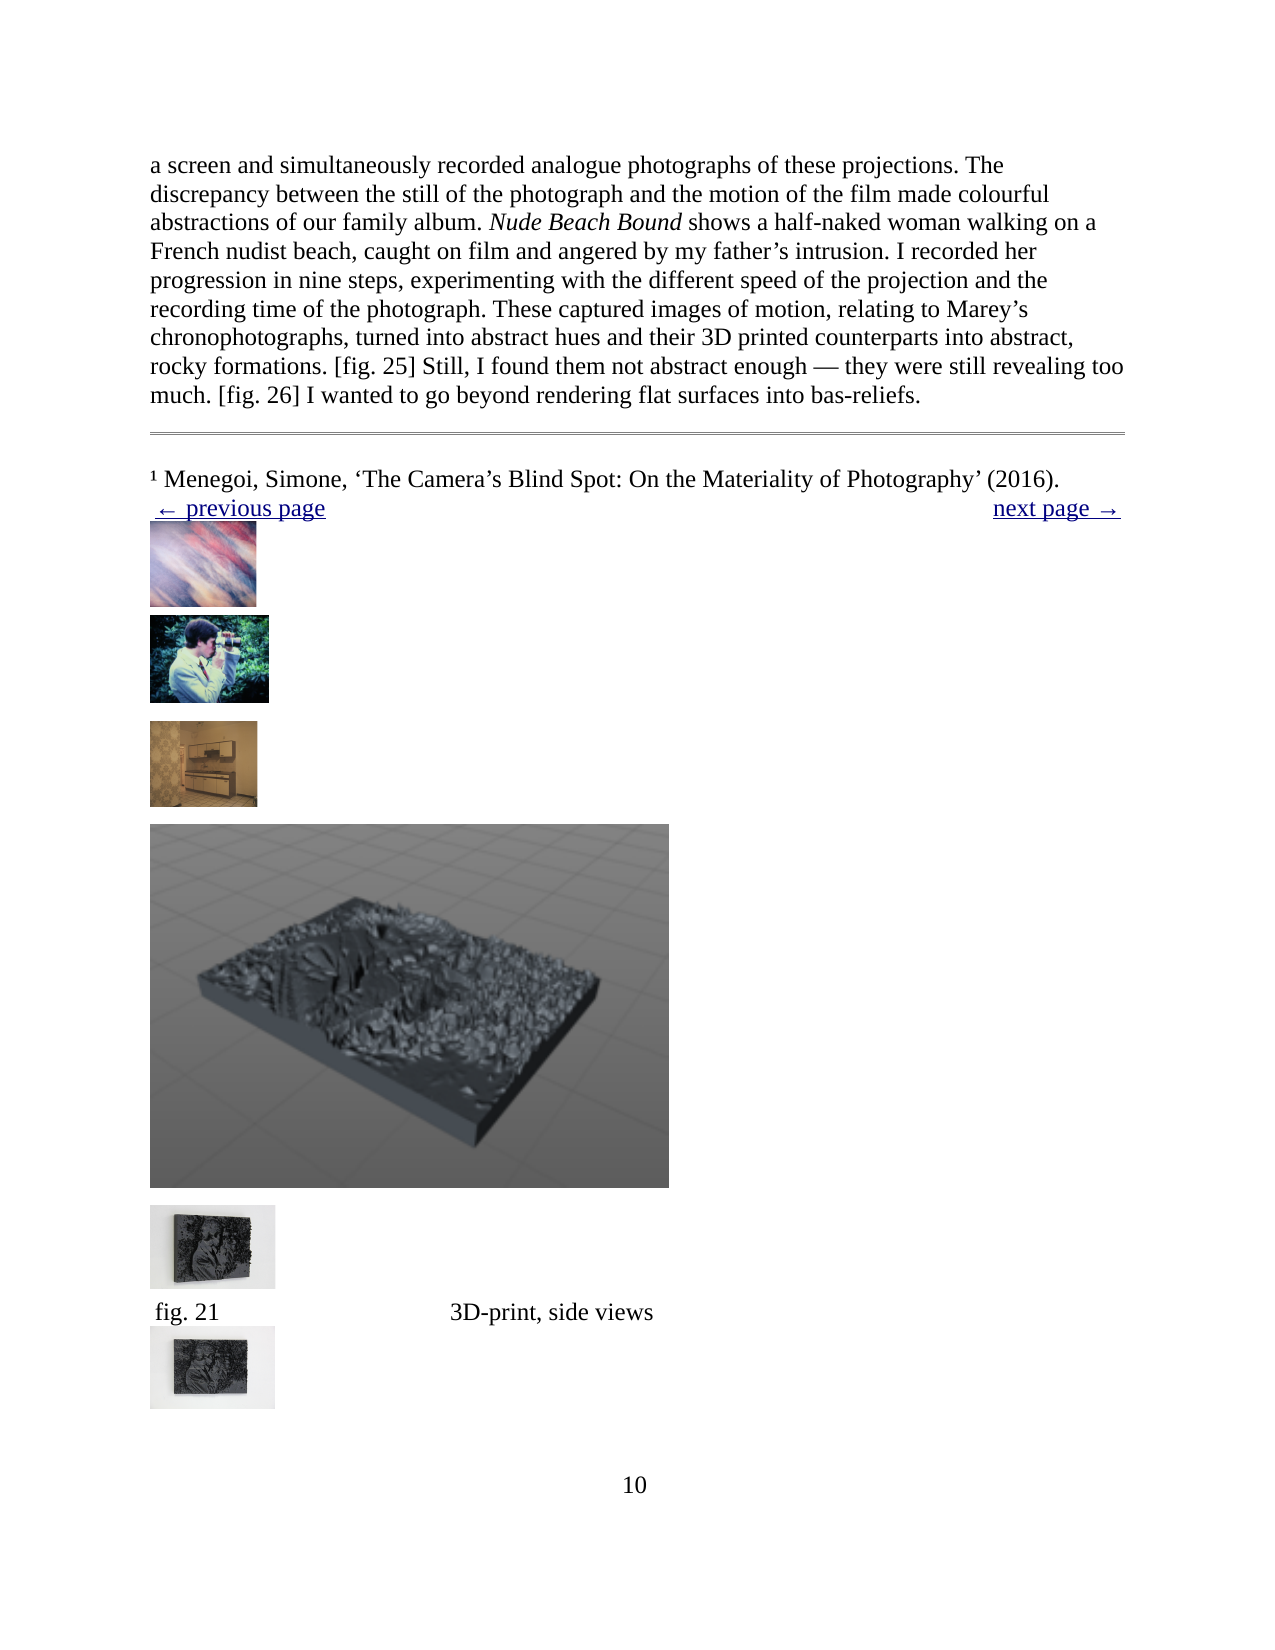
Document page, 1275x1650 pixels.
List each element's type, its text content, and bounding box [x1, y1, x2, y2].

table_header next page → [651, 493, 1125, 521]
text ¹ Menegoi, Simone, ‘The Camera’s Blind Spot: On the Materiality of Photography’ (2016). [150, 464, 1125, 493]
picture [150, 721, 258, 807]
table_header fig. 21 [150, 1298, 445, 1326]
table_header ← previous page [150, 493, 651, 521]
picture [150, 615, 269, 703]
picture [150, 824, 669, 1188]
picture [150, 1326, 275, 1409]
table_header 3D-print, side views [445, 1298, 1125, 1326]
text a screen and simultaneously recorded analogue photographs of these projections. The discrepancy between the still of the photograph and the motion of the film made colourful abstractions of our family album. Nude Beach Bound shows a half-naked woman walking on a French nudist beach, caught on film and angered by my father’s intrusion. I recorded her progression in nine steps, experimenting with the different speed of the projection and the recording time of the photograph. These captured images of motion, relating to Marey’s chronophotographs, turned into abstract hues and their 3D printed counterparts into abstract, rocky formations. [fig. 25] Still, I found them not abstract enough — they were still revealing too much. [fig. 26] I wanted to go beyond rendering flat surfaces into bas-reliefs. [150, 150, 1125, 409]
picture [150, 521, 257, 607]
picture [150, 1205, 276, 1289]
